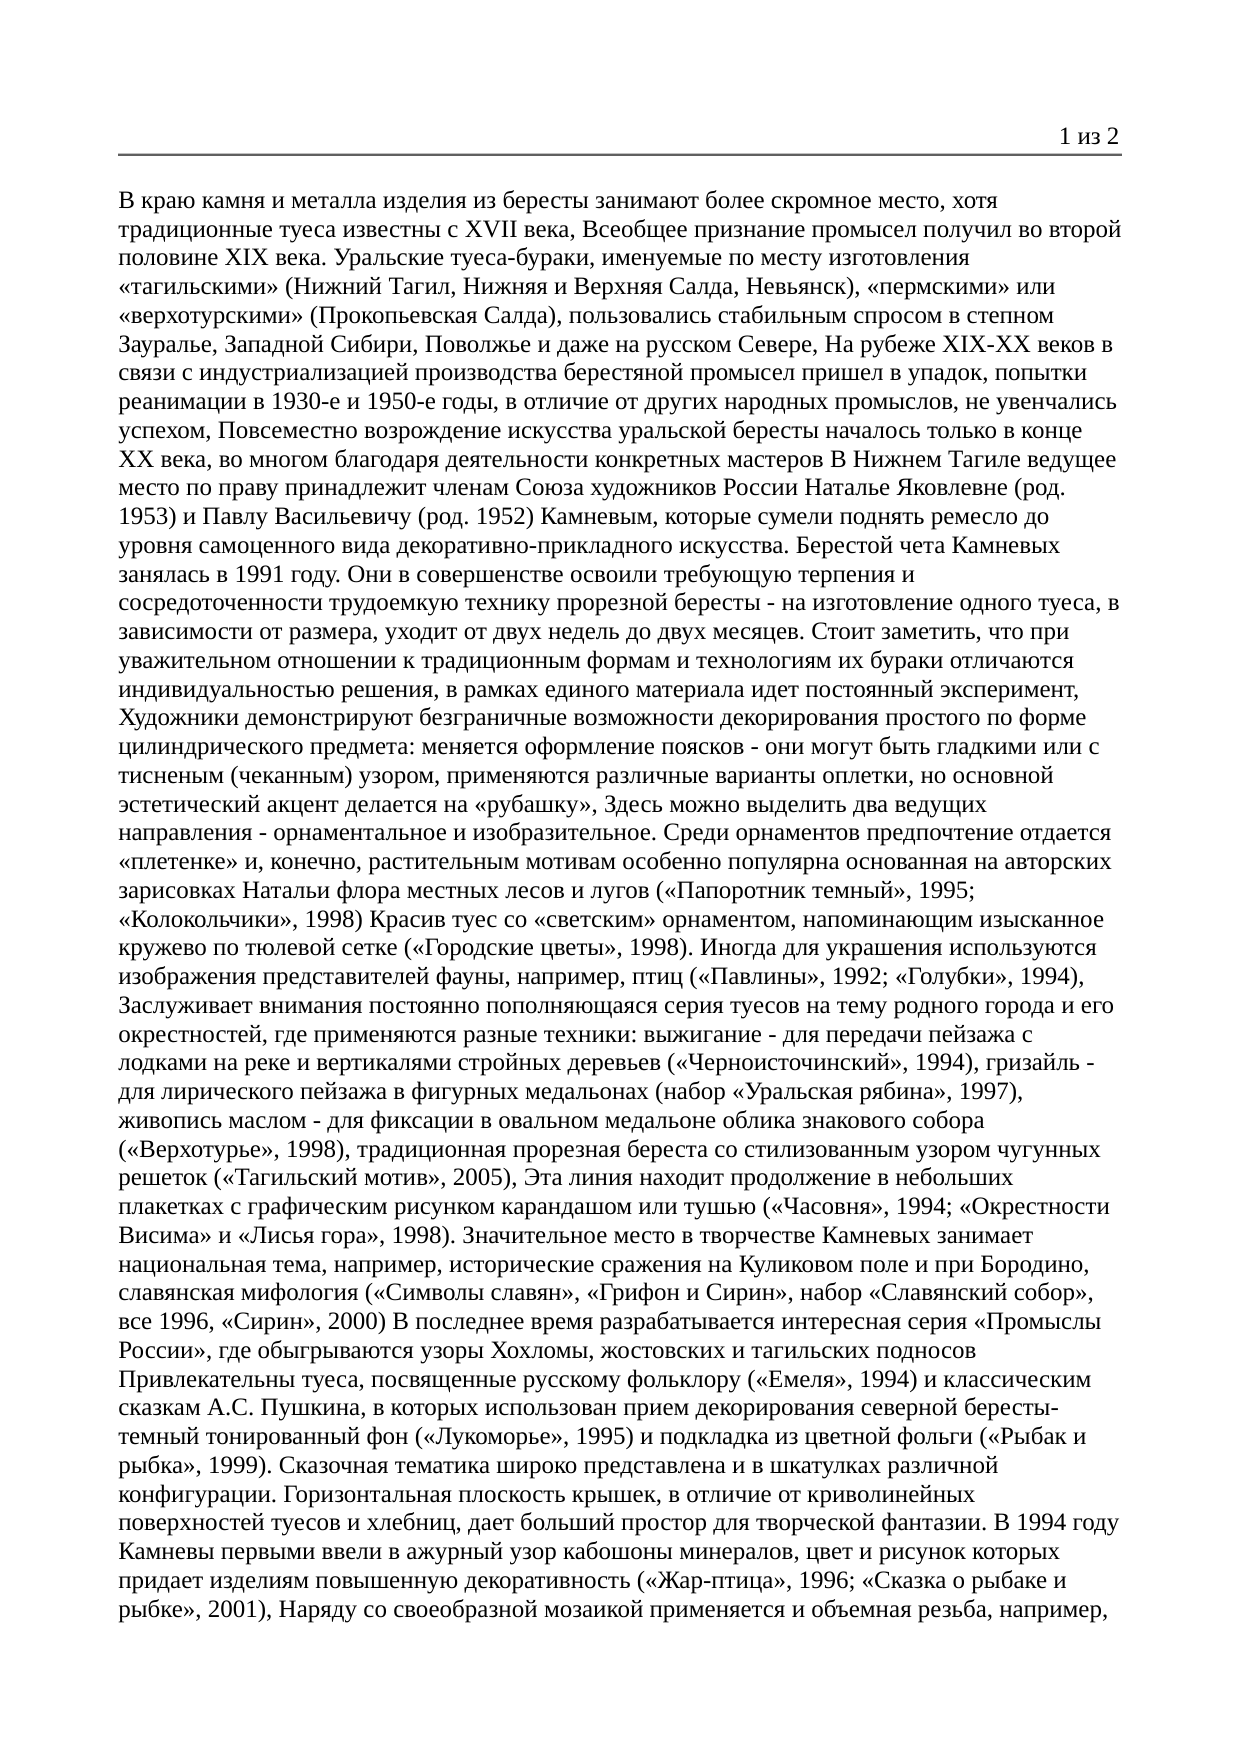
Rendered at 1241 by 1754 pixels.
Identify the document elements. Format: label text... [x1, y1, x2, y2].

text В краю камня и металла изделия из бересты занимают более скромное место, хотя традиционные туеса известны с XVII века, Всеобщее признание промысел получил во второй половине XIX века. Уральские туеса-бураки, именуемые по месту изготовления «тагильскими» (Нижний Тагил, Нижняя и Верхняя Салда, Невьянск), «пермскими» или «верхотурскими» (Прокопьевская Салда), пользовались стабильным спросом в степном Зауралье, Западной Сибири, Поволжье и даже на русском Севере, На рубеже XIX-XX веков в связи с индустриализацией производства берестяной промысел пришел в упадок, попытки реанимации в 1930-е и 1950-е годы, в отличие от других народных промыслов, не увенчались успехом, Повсеместно возрождение искусства уральской бересты началось только в конце ХХ века, во многом благодаря деятельности конкретных мастеров В Нижнем Тагиле ведущее место по праву принадлежит членам Союза художников России Наталье Яковлевне (род. 1953) и Павлу Васильевичу (род. 1952) Камневым, которые сумели поднять ремесло до уровня самоценного вида декоративно-прикладного искусства. Берестой чета Камневых занялась в 1991 году. Они в совершенстве освоили требующую терпения и сосредоточенности трудоемкую технику прорезной бересты - на изготовление одного туеса, в зависимости от размера, уходит от двух недель до двух месяцев. Стоит заметить, что при уважительном отношении к традиционным формам и технологиям их бураки отличаются индивидуальностью решения, в рамках единого материала идет постоянный эксперимент, Художники демонстрируют безграничные возможности декорирования простого по форме цилиндрического предмета: меняется оформление поясков - они могут быть гладкими или с тисненым (чеканным) узором, применяются различные варианты оплетки, но основной эстетический акцент делается на «рубашку», Здесь можно выделить два ведущих направления - орнаментальное и изобразительное. Среди орнаментов предпочтение отдается «плетенке» и, конечно, растительным мотивам особенно популярна основанная на авторских зарисовках Натальи флора местных лесов и лугов («Папоротник темный», 1995; «Колокольчики», 1998) Красив туес со «светским» орнаментом, напоминающим изысканное кружево по тюлевой сетке («Городские цветы», 1998). Иногда для украшения используются изображения представителей фауны, например, птиц («Павлины», 1992; «Голубки», 1994), Заслуживает внимания постоянно пополняющаяся серия туесов на тему родного города и его окрестностей, где применяются разные техники: выжигание - для передачи пейзажа с лодками на реке и вертикалями стройных деревьев («Черноисточинский», 1994), гризайль - для лирического пейзажа в фигурных медальонах (набор «Уральская рябина», 1997), живопись маслом - для фиксации в овальном медальоне облика знакового собора («Верхотурье», 1998), традиционная прорезная береста со стилизованным узором чугунных решеток («Тагильский мотив», 2005), Эта линия находит продолжение в небольших плакетках с графическим рисунком карандашом или тушью («Часовня», 1994; «Окрестности Висима» и «Лисья гора», 1998). Значительное место в творчестве Камневых занимает национальная тема, например, исторические сражения на Куликовом поле и при Бородино, славянская мифология («Символы славян», «Грифон и Сирин», набор «Славянский собор», все 1996, «Сирин», 2000) В последнее время разрабатывается интересная серия «Промыслы России», где обыгрываются узоры Хохломы, жостовских и тагильских подносов Привлекательны туеса, посвященные русскому фольклору («Емеля», 1994) и классическим сказкам А.С. Пушкина, в которых использован прием декорирования северной бересты- темный тонированный фон («Лукоморье», 1995) и подкладка из цветной фольги («Рыбак и рыбка», 1999). Сказочная тематика широко представлена и в шкатулках различной конфигурации. Горизонтальная плоскость крышек, в отличие от криволинейных поверхностей туесов и хлебниц, дает больший простор для творческой фантазии. В 1994 году Камневы первыми ввели в ажурный узор кабошоны минералов, цвет и рисунок которых придает изделиям повышенную декоративность («Жар-птица», 1996; «Сказка о рыбаке и рыбке», 2001), Наряду со своеобразной мозаикой применяется и объемная резьба, например, [118, 185, 1122, 1622]
